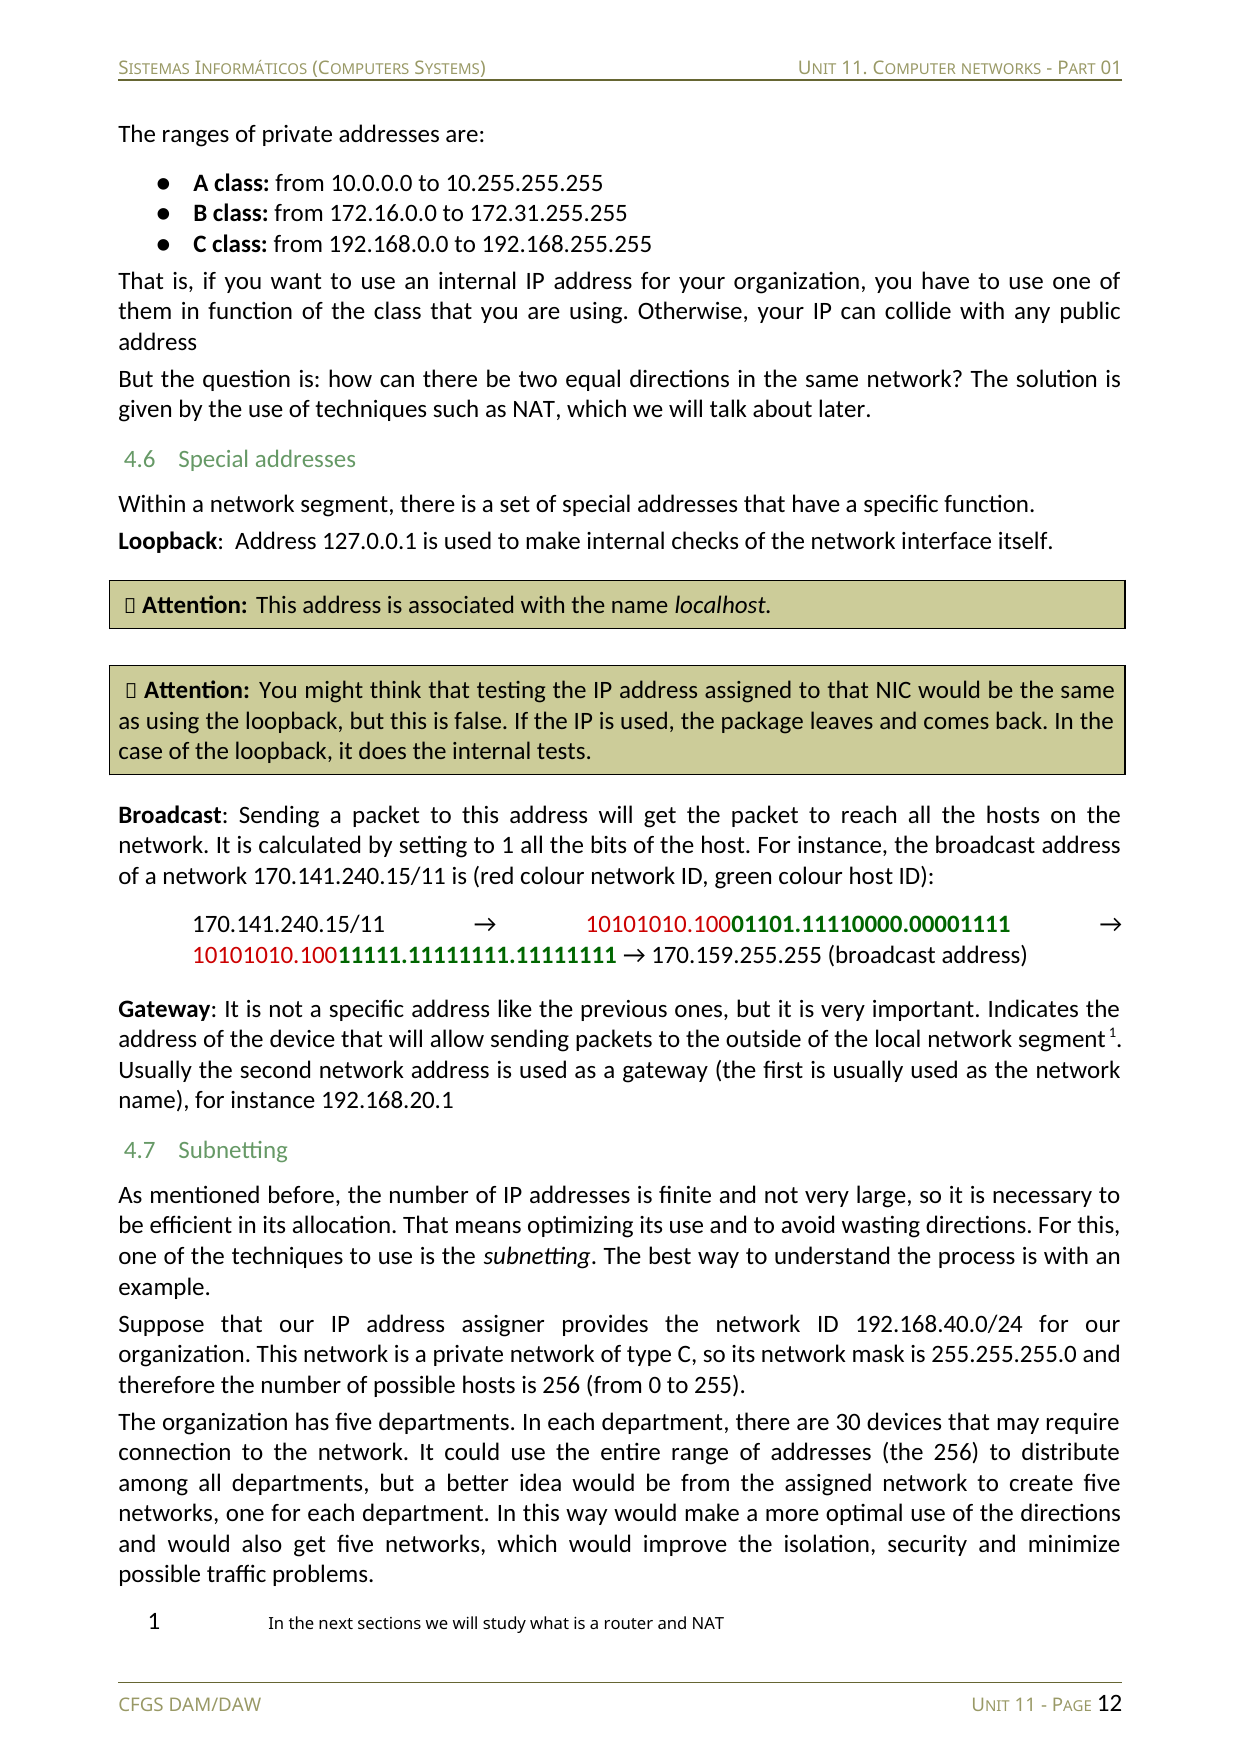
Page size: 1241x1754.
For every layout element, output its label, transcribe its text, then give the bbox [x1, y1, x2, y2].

list A class: from 10.0.0.0 to 10.255.255.255 [156, 167, 1122, 197]
text ❕ Attention: This address is associated with the name localhost. [110, 581, 1124, 628]
text As mentioned before, the number of IP addresses is finite and not very large, so it is necessary to be efficient in its allocation. That means optimizing its use and to avoid wasting directions. For this, one of the techniques to use is the subnetting. The best way to understand the process is with an example. [118, 1179, 1122, 1301]
subtitle Subnetting [118, 1134, 1122, 1164]
text Broadcast: Sending a packet to this address will get the packet to reach all the hosts on the network. It is calculated by setting to 1 all the bits of the host. For instance, the broadcast address of a network 170.141.240.15/11 is (red colour network ID, green colour host ID): [118, 799, 1122, 891]
list C class: from 192.168.0.0 to 192.168.255.255 [156, 228, 1122, 258]
text ❕ Attention: You might think that testing the IP address assigned to that NIC would be the same as using the loopback, but this is false. If the IP is used, the package leaves and comes back. In the case of the loopback, it does the internal tests. [110, 666, 1124, 774]
text But the question is: how can there be two equal directions in the same network? The solution is given by the use of techniques such as NAT, which we will talk about later. [118, 363, 1122, 424]
text Within a network segment, there is a set of special addresses that have a specific function. [118, 488, 1122, 519]
text The organization has five departments. In each department, there are 30 devices that may require connection to the network. It could use the entire range of addresses (the 256) to distribute among all departments, but a better idea would be from the assigned network to create five networks, one for each department. In this way would make a more optimal use of the directions and would also get five networks, which would improve the isolation, security and minimize possible traffic problems. [118, 1406, 1122, 1589]
text The ranges of private addresses are: [118, 118, 1122, 148]
text In the next sections we will study what is a router and NAT [147, 1605, 1122, 1636]
text Gateway: It is not a specific address like the previous ones, but it is very important. Indicates the address of the device that will allow sending packets to the outside of the local network segment. Usually the second network address is used as a gateway (the first is usually used as the network name), for instance 192.168.20.1 [118, 993, 1122, 1115]
list B class: from 172.16.0.0 to 172.31.255.255 [156, 197, 1122, 228]
text 170.141.240.15/11 → 10101010.10001101.11110000.00001111 → 10101010.10011111.11111111.11111111 → 170.159.255.255 (broadcast address) [192, 908, 1122, 969]
text Loopback: Address 127.0.0.1 is used to make internal checks of the network interface itself. [118, 525, 1122, 556]
text Suppose that our IP address assigner provides the network ID 192.168.40.0/24 for our organization. This network is a private network of type C, so its network mask is 255.255.255.0 and therefore the number of possible hosts is 256 (from 0 to 255). [118, 1308, 1122, 1399]
subtitle Special addresses [118, 443, 1122, 473]
text That is, if you want to use an internal IP address for your organization, you have to use one of them in function of the class that you are using. Otherwise, your IP can collide with any public address [118, 265, 1122, 356]
